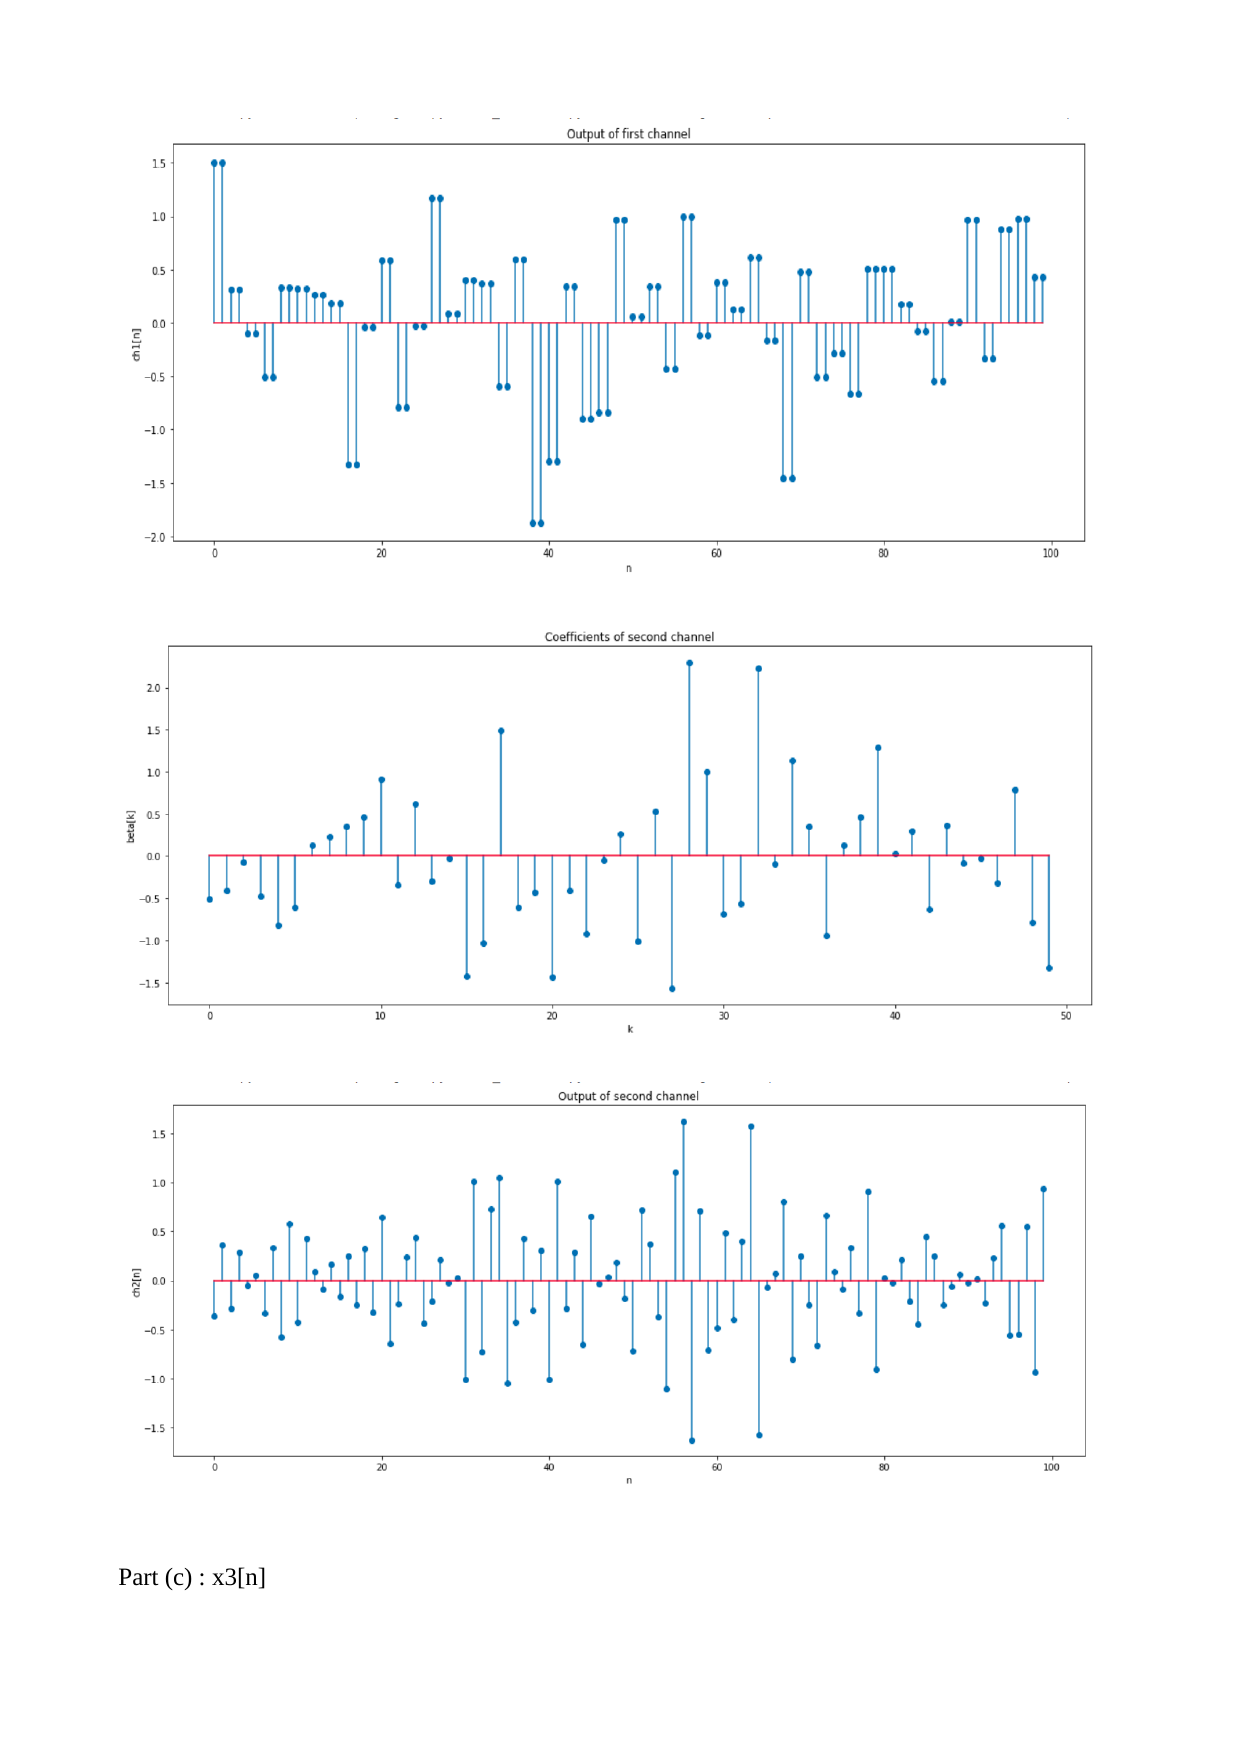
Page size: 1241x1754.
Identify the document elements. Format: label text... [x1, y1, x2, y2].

picture [118, 1082, 1123, 1498]
picture [118, 623, 1123, 1036]
picture [118, 118, 1123, 577]
text Part (c) : x3[n] [118, 1562, 1122, 1591]
